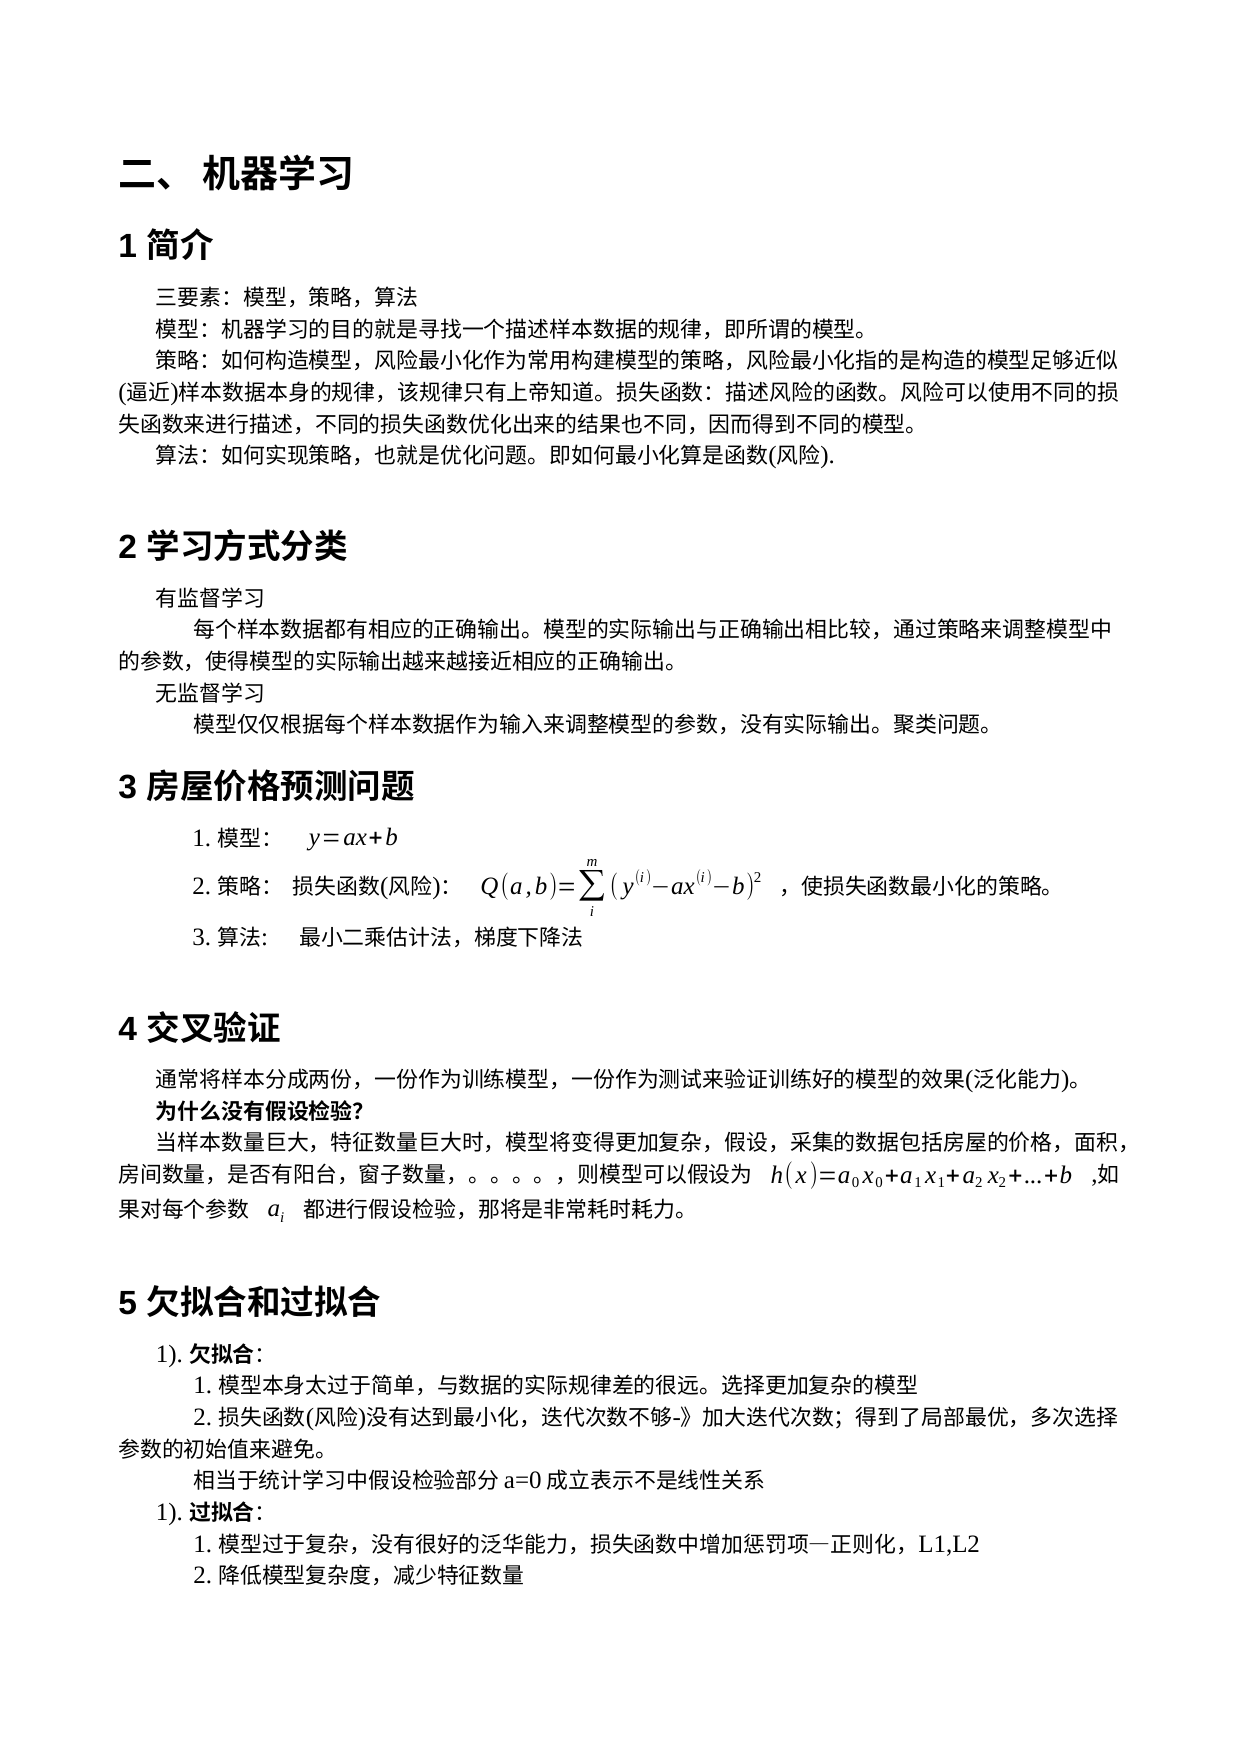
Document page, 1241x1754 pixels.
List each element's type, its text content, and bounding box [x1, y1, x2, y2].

text 1. 模型： [192, 821, 1122, 852]
subtitle 3 房屋价格预测问题 [118, 760, 1122, 808]
subtitle 二、 机器学习 [118, 143, 1122, 198]
text 1). 欠拟合： [118, 1337, 1122, 1368]
text 策略：如何构造模型，风险最小化作为常用构建模型的策略，风险最小化指的是构造的模型足够近似(逼近)样本数据本身的规律，该规律只有上帝知道。损失函数：描述风险的函数。风险可以使用不同的损失函数来进行描述，不同的损失函数优化出来的结果也不同，因而得到不同的模型。 [118, 343, 1122, 438]
text 模型：机器学习的目的就是寻找一个描述样本数据的规律，即所谓的模型。 [118, 312, 1122, 343]
text 三要素：模型，策略，算法 [118, 280, 1122, 312]
text 有监督学习 [118, 581, 1122, 612]
subtitle 2 学习方式分类 [118, 519, 1122, 568]
text 1. 模型过于复杂，没有很好的泛华能力，损失函数中增加惩罚项—正则化，L1,L2 [118, 1527, 1122, 1558]
subtitle 4 交叉验证 [118, 1001, 1122, 1049]
text 3. 算法: 最小二乘估计法，梯度下降法 [192, 920, 1122, 951]
text 2. 策略： 损失函数(风险)：，使损失函数最小化的策略。 [192, 852, 1122, 920]
text 1. 模型本身太过于简单，与数据的实际规律差的很远。选择更加复杂的模型 [118, 1368, 1122, 1400]
text 2. 降低模型复杂度，减少特征数量 [118, 1558, 1122, 1590]
text 相当于统计学习中假设检验部分a=0成立表示不是线性关系 [118, 1463, 1122, 1495]
text 无监督学习 [118, 676, 1122, 707]
text 通常将样本分成两份，一份作为训练模型，一份作为测试来验证训练好的模型的效果(泛化能力)。 [118, 1062, 1122, 1094]
text 算法：如何实现策略，也就是优化问题。即如何最小化算是函数(风险). [118, 438, 1122, 470]
text 模型仅仅根据每个样本数据作为输入来调整模型的参数，没有实际输出。聚类问题。 [118, 707, 1122, 739]
text 当样本数量巨大，特征数量巨大时，模型将变得更加复杂，假设，采集的数据包括房屋的价格，面积，房间数量，是否有阳台，窗子数量，。。。。，则模型可以假设为,如果对每个参数都进行假设检验，那将是非常耗时耗力。 [118, 1125, 1122, 1226]
subtitle 1 简介 [118, 219, 1122, 267]
text 每个样本数据都有相应的正确输出。模型的实际输出与正确输出相比较，通过策略来调整模型中的参数，使得模型的实际输出越来越接近相应的正确输出。 [118, 612, 1122, 676]
text 2. 损失函数(风险)没有达到最小化，迭代次数不够-》加大迭代次数；得到了局部最优，多次选择参数的初始值来避免。 [118, 1400, 1122, 1463]
text 1). 过拟合： [118, 1495, 1122, 1527]
text 为什么没有假设检验？ [118, 1094, 1122, 1125]
subtitle 5 欠拟合和过拟合 [118, 1276, 1122, 1324]
